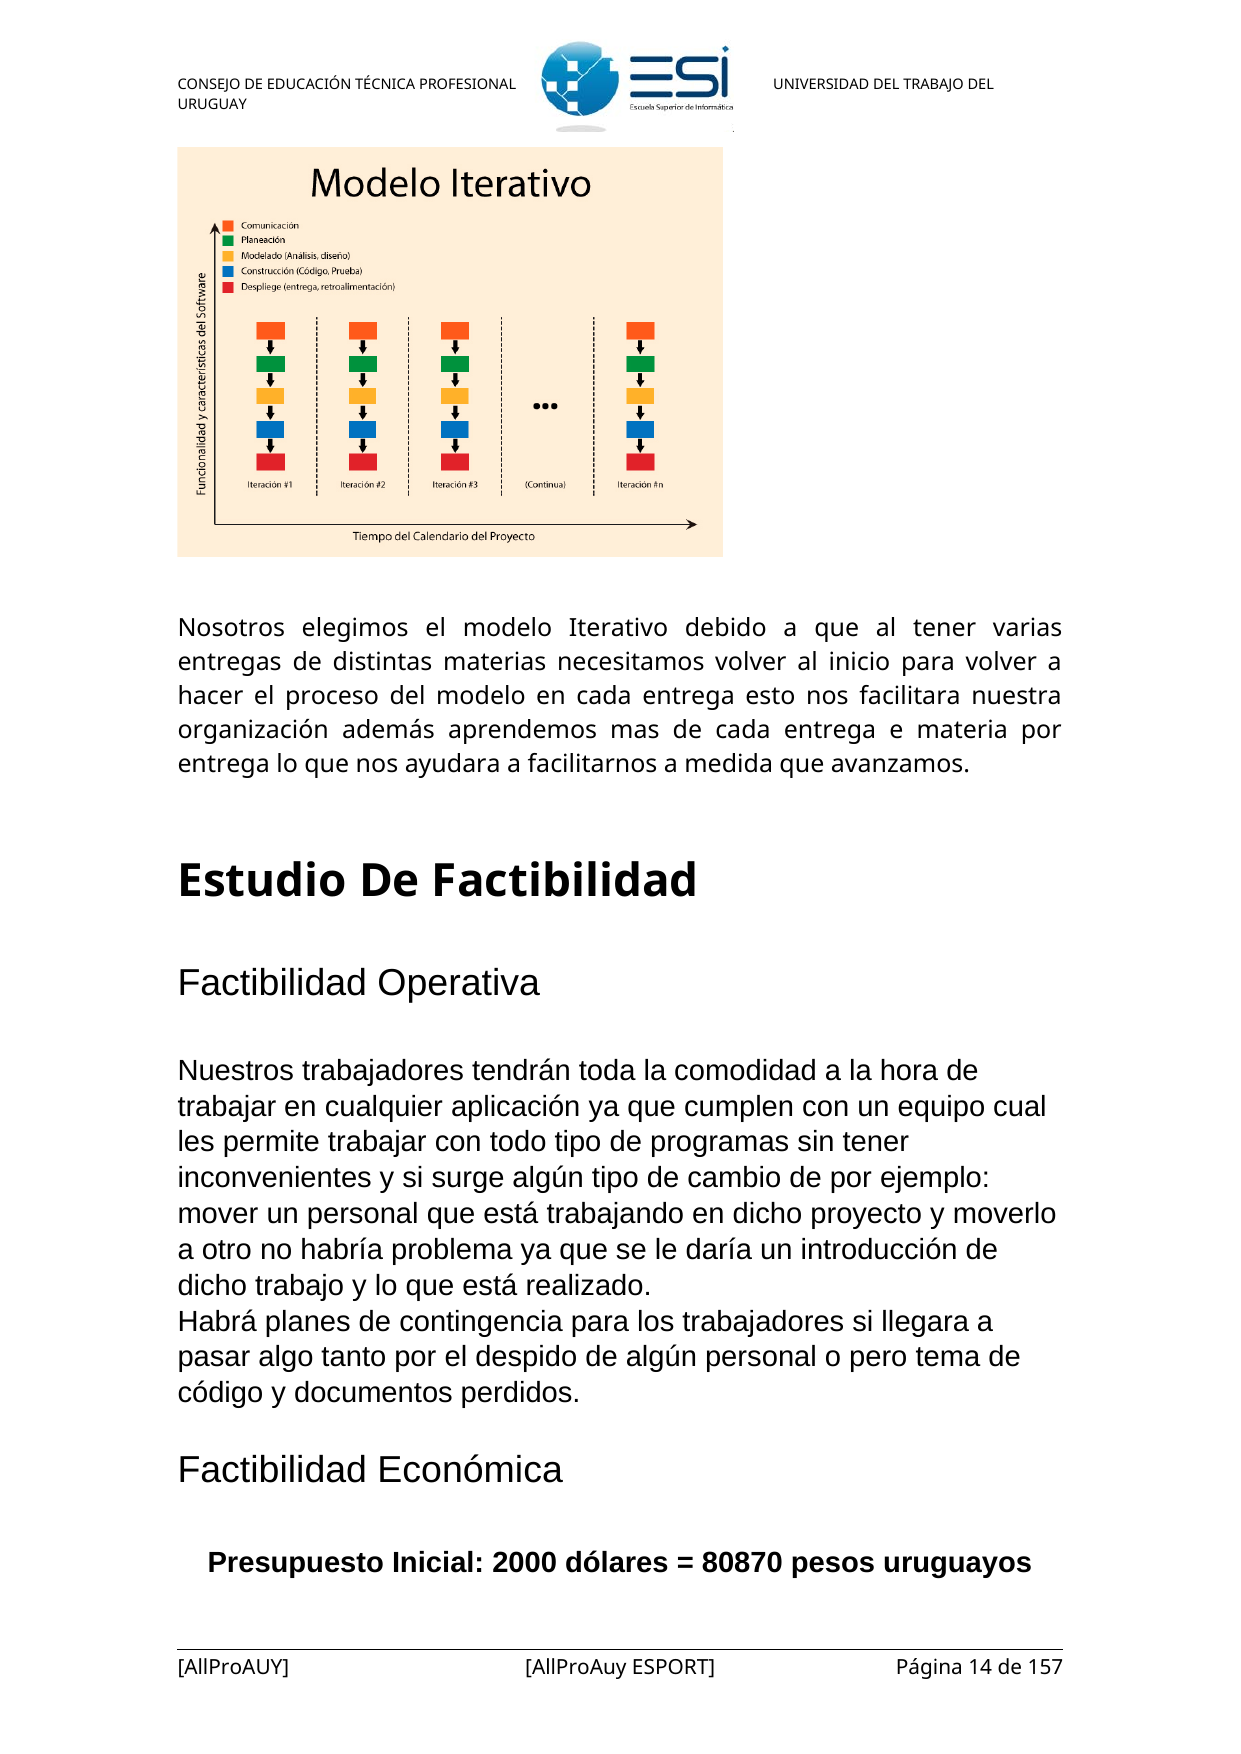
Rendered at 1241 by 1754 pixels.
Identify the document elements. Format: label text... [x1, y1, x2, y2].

picture [177, 147, 723, 557]
text Factibilidad Operativa [177, 961, 1063, 1004]
text Presupuesto Inicial: 2000 dólares = 80870 pesos uruguayos [177, 1549, 1063, 1578]
text Nosotros elegimos el modelo Iterativo debido a que al tener varias entregas de distintas materias necesitamos volver al inicio para volver a hacer el proceso del modelo en cada entrega esto nos facilitara nuestra organización además aprendemos mas de cada entrega e materia por entrega lo que nos ayudara a facilitarnos a medida que avanzamos. [177, 609, 1063, 780]
text Factibilidad Económica [177, 1447, 1063, 1490]
picture [534, 39, 734, 132]
text Estudio De Factibilidad [177, 848, 1063, 910]
text Habrá planes de contingencia para los trabajadores si llegara a pasar algo tanto por el despido de algún personal o pero tema de código y documentos perdidos. [177, 1303, 1063, 1409]
text Nuestros trabajadores tendrán toda la comodidad a la hora de trabajar en cualquier aplicación ya que cumplen con un equipo cual les permite trabajar con todo tipo de programas sin tener inconvenientes y si surge algún tipo de cambio de por ejemplo: mover un personal que está trabajando en dicho proyecto y moverlo a otro no habría problema ya que se le daría un introducción de dicho trabajo y lo que está realizado. [177, 1053, 1063, 1301]
